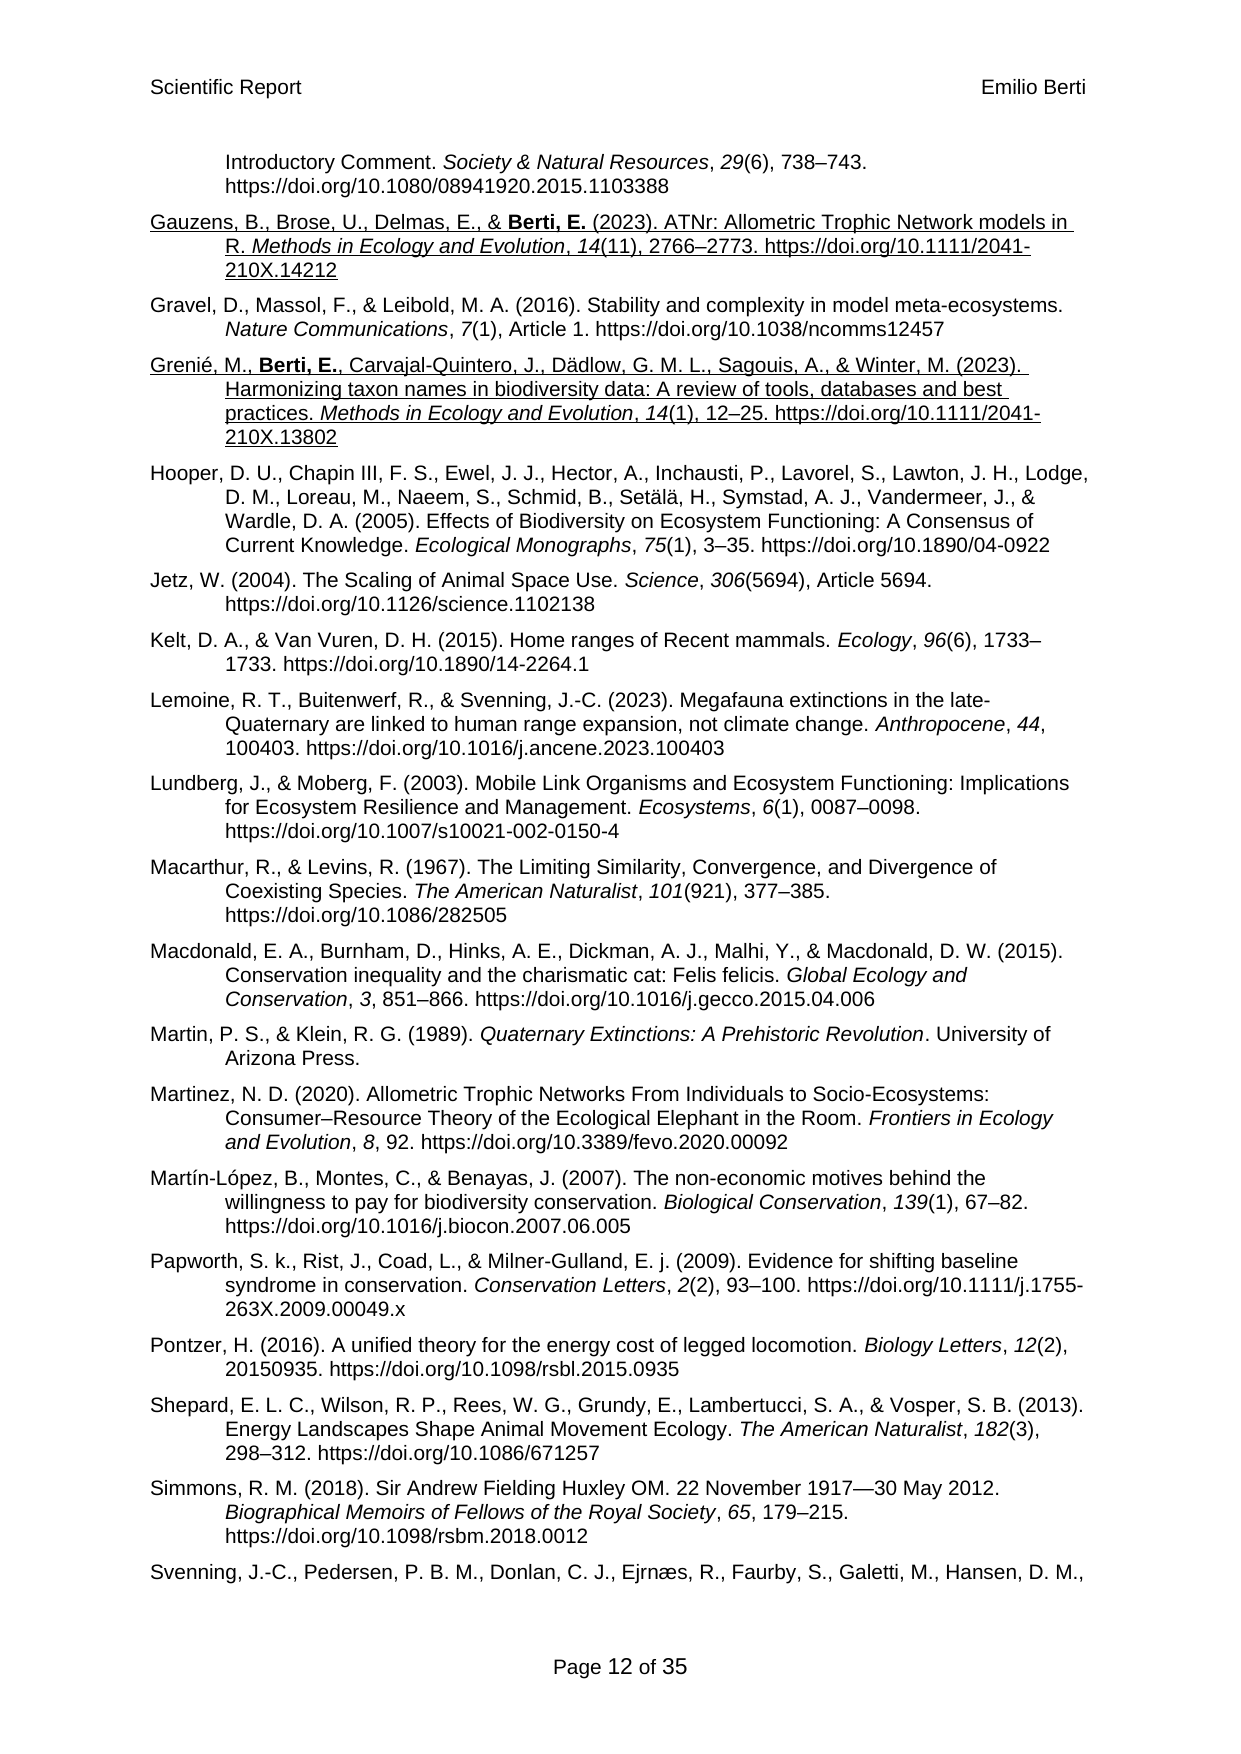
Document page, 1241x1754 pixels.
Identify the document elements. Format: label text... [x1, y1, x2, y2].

text Jetz, W. (2004). The Scaling of Animal Space Use. Science, 306(5694), Article 5694. https://doi.org/10.1126/science.1102138 [150, 568, 1090, 616]
text Pontzer, H. (2016). A unified theory for the energy cost of legged locomotion. Biology Letters, 12(2), 20150935. https://doi.org/10.1098/rsbl.2015.0935 [150, 1333, 1090, 1381]
text Martín-López, B., Montes, C., & Benayas, J. (2007). The non-economic motives behind the willingness to pay for biodiversity conservation. Biological Conservation, 139(1), 67–82. https://doi.org/10.1016/j.biocon.2007.06.005 [150, 1166, 1090, 1237]
text Introductory Comment. Society & Natural Resources, 29(6), 738–743. https://doi.org/10.1080/08941920.2015.1103388 [150, 150, 1090, 198]
text Gravel, D., Massol, F., & Leibold, M. A. (2016). Stability and complexity in model meta-ecosystems. Nature Communications, 7(1), Article 1. https://doi.org/10.1038/ncomms12457 [150, 293, 1090, 341]
text Martin, P. S., & Klein, R. G. (1989). Quaternary Extinctions: A Prehistoric Revolution. University of Arizona Press. [150, 1022, 1090, 1070]
text Shepard, E. L. C., Wilson, R. P., Rees, W. G., Grundy, E., Lambertucci, S. A., & Vosper, S. B. (2013). Energy Landscapes Shape Animal Movement Ecology. The American Naturalist, 182(3), 298–312. https://doi.org/10.1086/671257 [150, 1392, 1090, 1464]
text Hooper, D. U., Chapin III, F. S., Ewel, J. J., Hector, A., Inchausti, P., Lavorel, S., Lawton, J. H., Lodge, D. M., Loreau, M., Naeem, S., Schmid, B., Setälä, H., Symstad, A. J., Vandermeer, J., & Wardle, D. A. (2005). Effects of Biodiversity on Ecosystem Functioning: A Consensus of Current Knowledge. Ecological Monographs, 75(1), 3–35. https://doi.org/10.1890/04-0922 [150, 461, 1090, 556]
text Grenié, M., Berti, E., Carvajal-Quintero, J., Dädlow, G. M. L., Sagouis, A., & Winter, M. (2023). Harmonizing taxon names in biodiversity data: A review of tools, databases and best practices. Methods in Ecology and Evolution, 14(1), 12–25. https://doi.org/10.1111/2041-210X.13802 [150, 353, 1090, 449]
text Svenning, J.-C., Pedersen, P. B. M., Donlan, C. J., Ejrnæs, R., Faurby, S., Galetti, M., Hansen, D. M., [150, 1560, 1090, 1584]
text Lemoine, R. T., Buitenwerf, R., & Svenning, J.-C. (2023). Megafauna extinctions in the late-Quaternary are linked to human range expansion, not climate change. Anthropocene, 44, 100403. https://doi.org/10.1016/j.ancene.2023.100403 [150, 688, 1090, 759]
text Papworth, S. k., Rist, J., Coad, L., & Milner-Gulland, E. j. (2009). Evidence for shifting baseline syndrome in conservation. Conservation Letters, 2(2), 93–100. https://doi.org/10.1111/j.1755-263X.2009.00049.x [150, 1249, 1090, 1321]
text Kelt, D. A., & Van Vuren, D. H. (2015). Home ranges of Recent mammals. Ecology, 96(6), 1733–1733. https://doi.org/10.1890/14-2264.1 [150, 628, 1090, 676]
text Martinez, N. D. (2020). Allometric Trophic Networks From Individuals to Socio-Ecosystems: Consumer–Resource Theory of the Ecological Elephant in the Room. Frontiers in Ecology and Evolution, 8, 92. https://doi.org/10.3389/fevo.2020.00092 [150, 1082, 1090, 1154]
text Macdonald, E. A., Burnham, D., Hinks, A. E., Dickman, A. J., Malhi, Y., & Macdonald, D. W. (2015). Conservation inequality and the charismatic cat: Felis felicis. Global Ecology and Conservation, 3, 851–866. https://doi.org/10.1016/j.gecco.2015.04.006 [150, 938, 1090, 1010]
text Lundberg, J., & Moberg, F. (2003). Mobile Link Organisms and Ecosystem Functioning: Implications for Ecosystem Resilience and Management. Ecosystems, 6(1), 0087–0098. https://doi.org/10.1007/s10021-002-0150-4 [150, 771, 1090, 843]
text Gauzens, B., Brose, U., Delmas, E., & Berti, E. (2023). ATNr: Allometric Trophic Network models in R. Methods in Ecology and Evolution, 14(11), 2766–2773. https://doi.org/10.1111/2041-210X.14212 [150, 210, 1090, 282]
text Macarthur, R., & Levins, R. (1967). The Limiting Similarity, Convergence, and Divergence of Coexisting Species. The American Naturalist, 101(921), 377–385. https://doi.org/10.1086/282505 [150, 855, 1090, 927]
text Simmons, R. M. (2018). Sir Andrew Fielding Huxley OM. 22 November 1917—30 May 2012. Biographical Memoirs of Fellows of the Royal Society, 65, 179–215. https://doi.org/10.1098/rsbm.2018.0012 [150, 1476, 1090, 1548]
